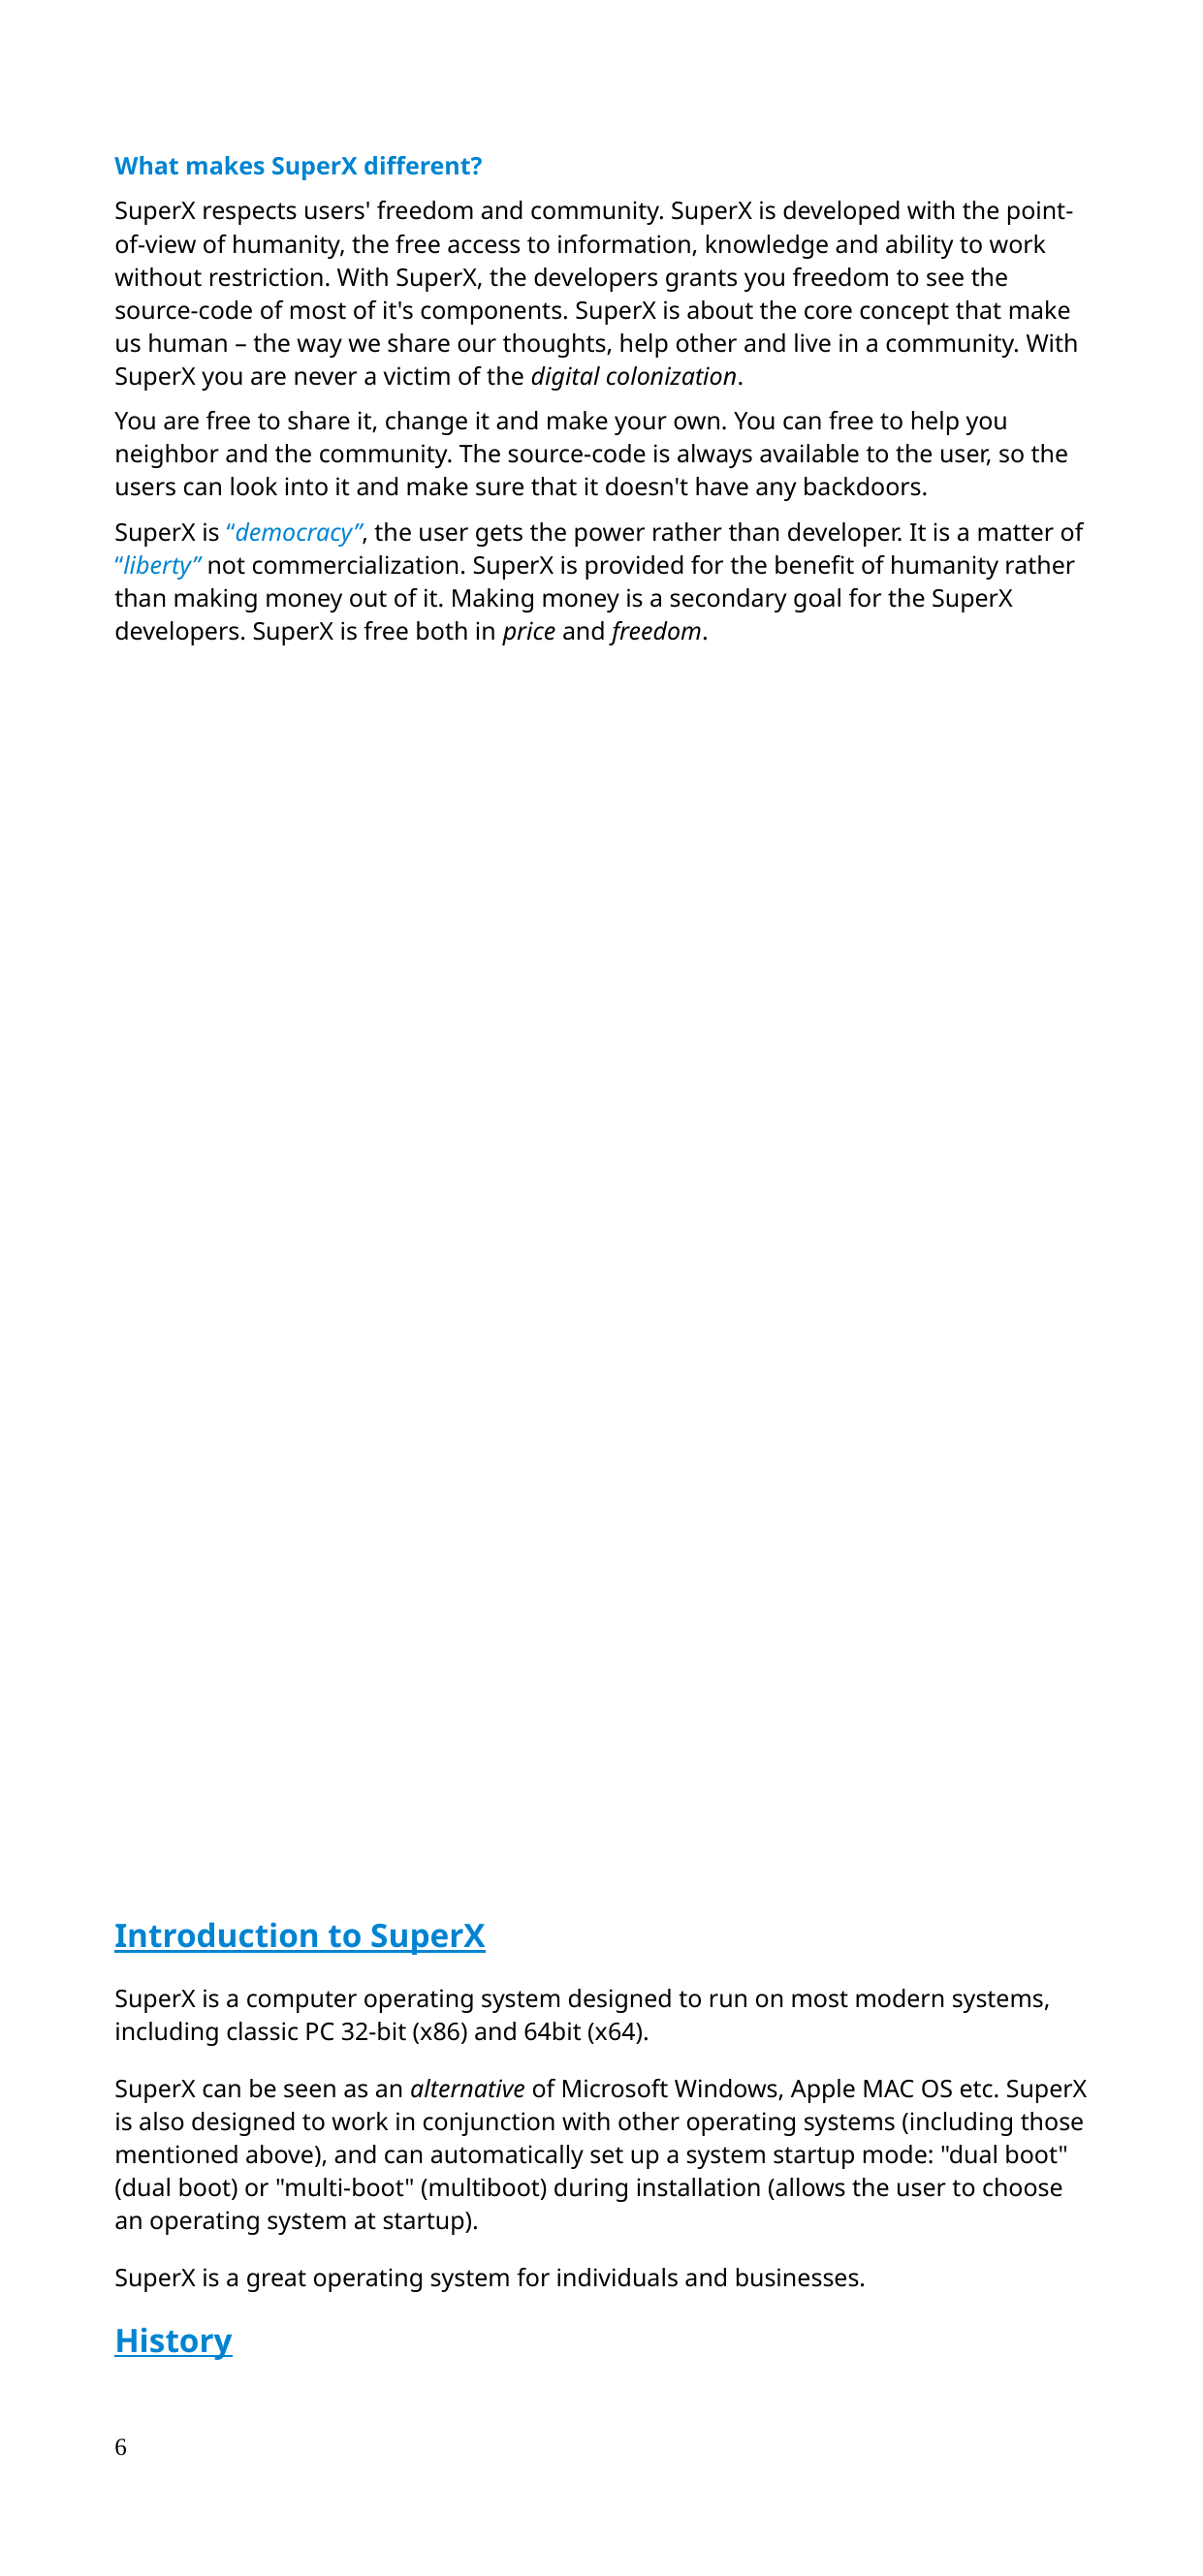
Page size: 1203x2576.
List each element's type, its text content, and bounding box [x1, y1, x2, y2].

text History [114, 2318, 1088, 2362]
text What makes SuperX different? [114, 148, 1088, 182]
text SuperX can be seen as an alternative of Microsoft Windows, Apple MAC OS etc. SuperX is also designed to work in conjunction with other operating systems (including those mentioned above), and can automatically set up a system startup mode: "dual boot" (dual boot) or "multi-boot" (multiboot) during installation (allows the user to choose an operating system at startup). [114, 2071, 1088, 2237]
text SuperX is a computer operating system designed to run on most modern systems, including classic PC 32-bit (x86) and 64bit (x64). [114, 1981, 1088, 2047]
text You are free to share it, change it and make your own. You can free to help you neighbor and the community. The source-code is always available to the user, so the users can look into it and make sure that it doesn't have any backdoors. [114, 404, 1088, 503]
subtitle Introduction to SuperX [114, 1913, 1088, 1957]
text SuperX respects users' freedom and community. SuperX is developed with the point-of-view of humanity, the free access to information, knowledge and ability to work without restriction. With SuperX, the developers grants you freedom to see the source-code of most of it's components. SuperX is about the core concept that make us human – the way we share our thoughts, help other and live in a community. With SuperX you are never a victim of the digital colonization. [114, 194, 1088, 392]
text SuperX is a great operating system for individuals and businesses. [114, 2261, 1088, 2294]
text SuperX is “democracy”, the user gets the power rather than developer. It is a matter of “liberty” not commercialization. SuperX is provided for the benefit of humanity rather than making money out of it. Making money is a secondary goal for the SuperX developers. SuperX is free both in price and freedom. [114, 516, 1088, 647]
